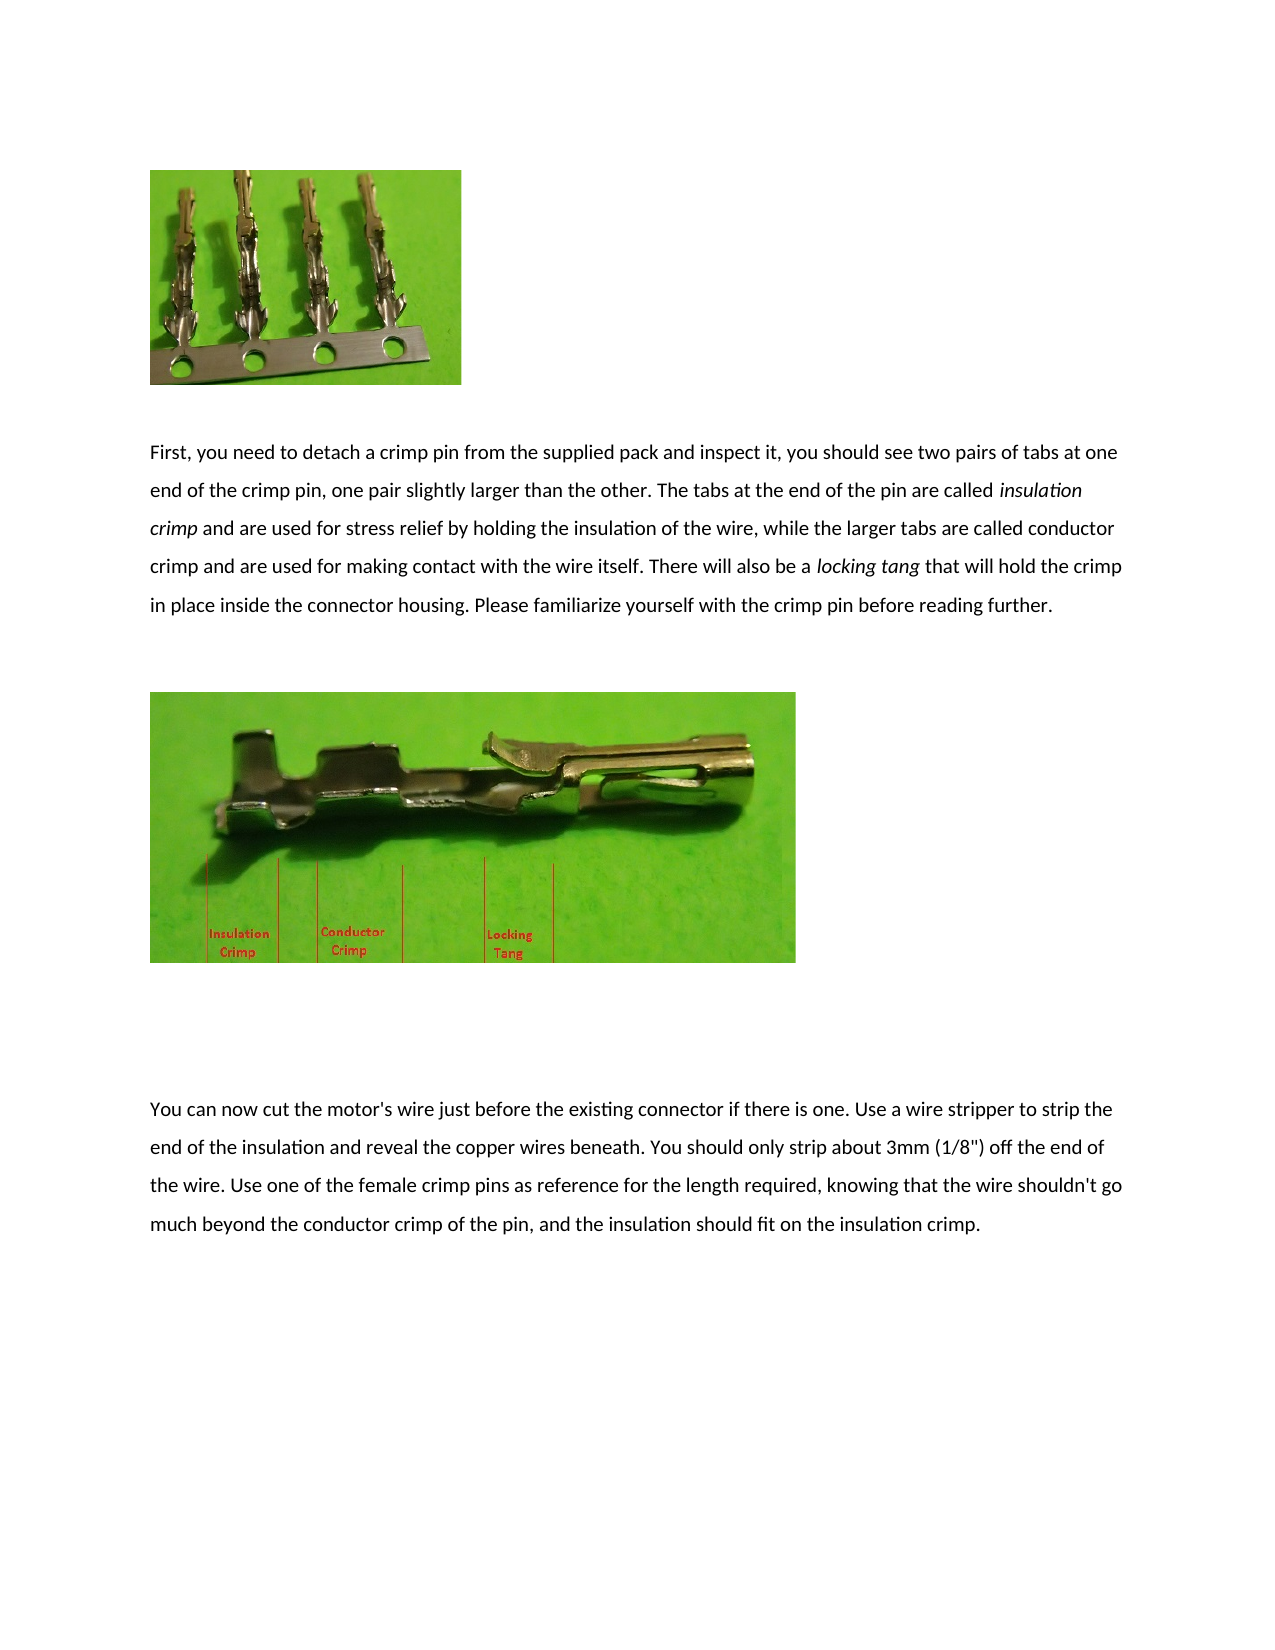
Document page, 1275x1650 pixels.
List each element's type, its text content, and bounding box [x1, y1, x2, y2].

text You can now cut the motor's wire just before the existing connector if there is one. Use a wire stripper to strip the end of the insulation and reveal the copper wires beneath. You should only strip about 3mm (1/8") off the end of the wire. Use one of the female crimp pins as reference for the length required, knowing that the wire shouldn't go much beyond the conductor crimp of the pin, and the insulation should fit on the insulation crimp. [150, 1096, 1125, 1236]
text First, you need to detach a crimp pin from the supplied pack and inspect it, you should see two pairs of tabs at one end of the crimp pin, one pair slightly larger than the other. The tabs at the end of the pin are called insulation crimp and are used for stress relief by holding the insulation of the wire, while the larger tabs are called conductor crimp and are used for making contact with the wire itself. There will also be a locking tang that will hold the crimp in place inside the connector housing. Please familiarize yourself with the crimp pin before reading further. [150, 439, 1125, 617]
